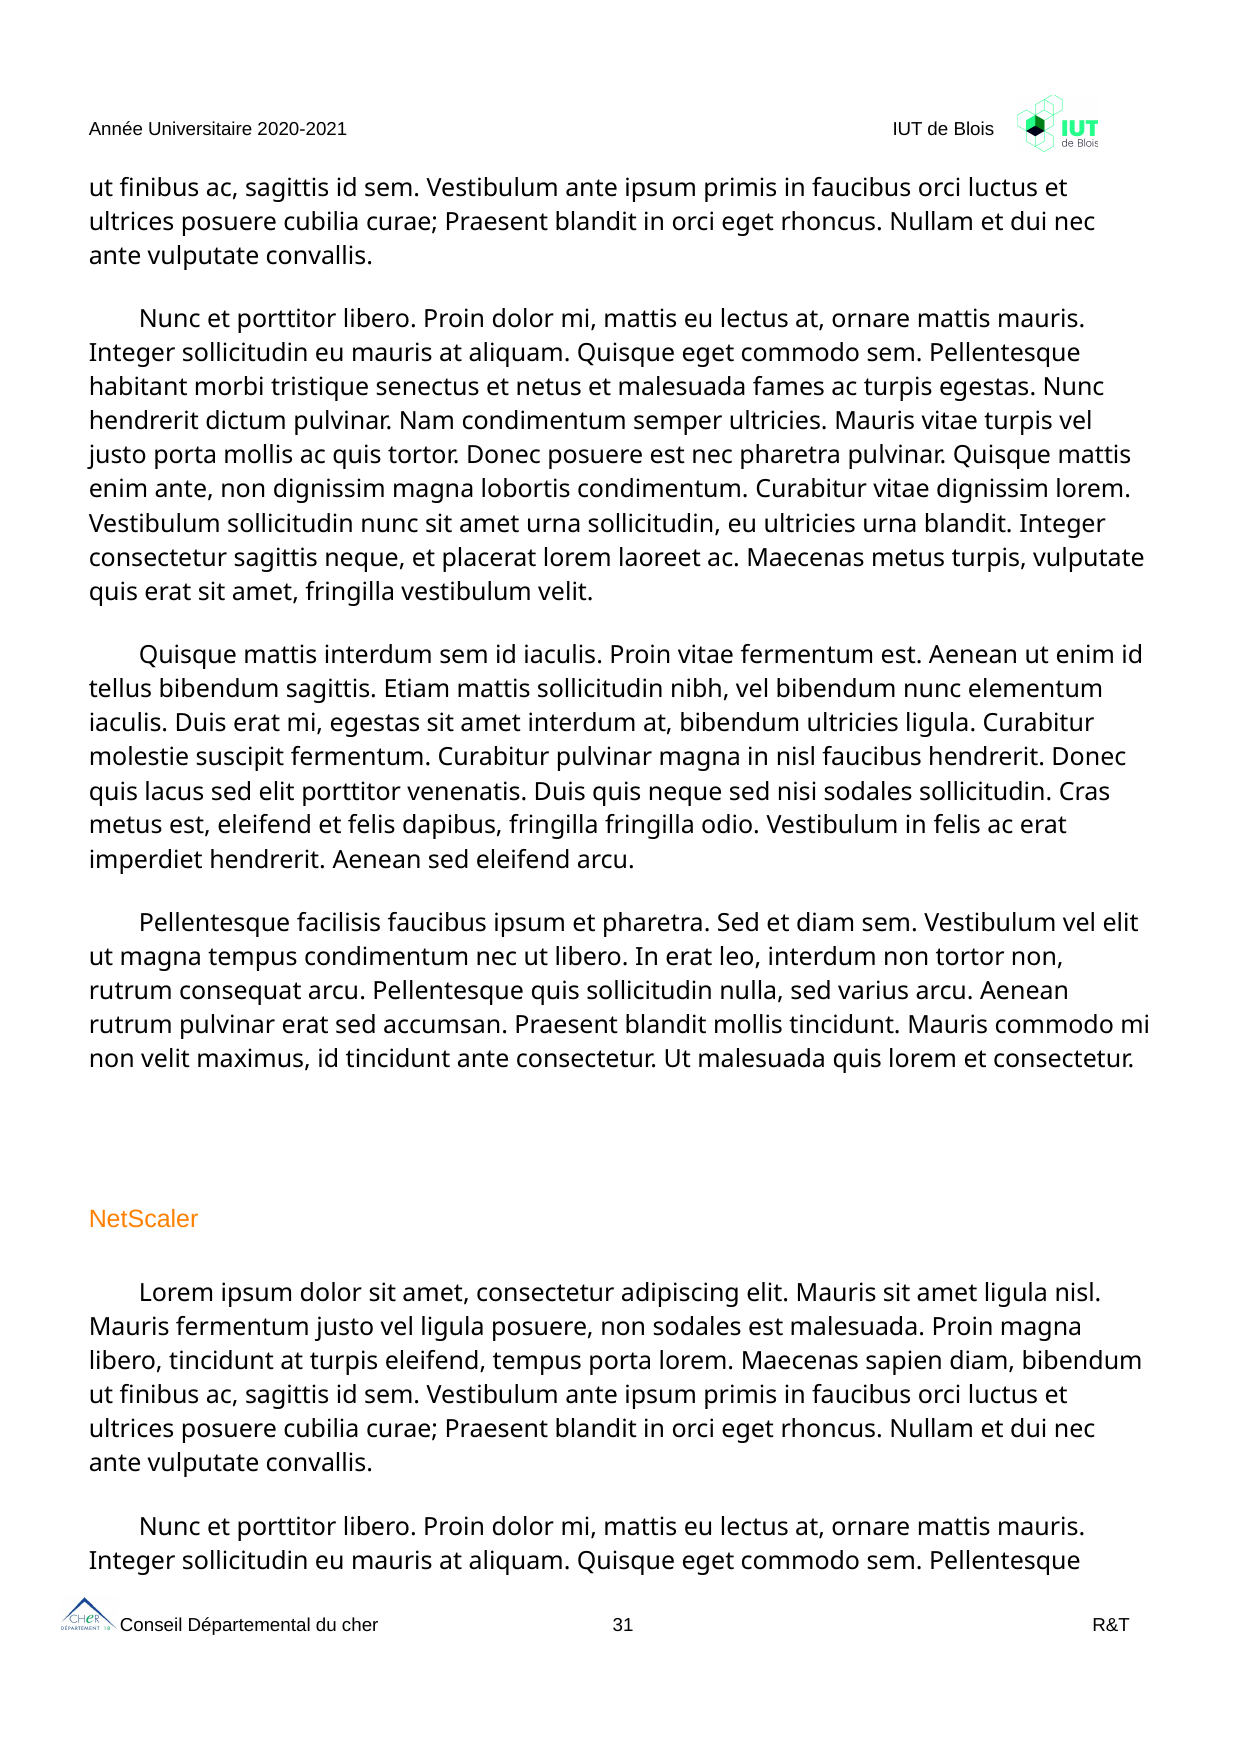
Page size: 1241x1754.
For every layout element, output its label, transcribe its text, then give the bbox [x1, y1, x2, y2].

text Nunc et porttitor libero. Proin dolor mi, mattis eu lectus at, ornare mattis mauris. Integer sollicitudin eu mauris at aliquam. Quisque eget commodo sem. Pellentesque [88, 1509, 1152, 1577]
text Nunc et porttitor libero. Proin dolor mi, mattis eu lectus at, ornare mattis mauris. Integer sollicitudin eu mauris at aliquam. Quisque eget commodo sem. Pellentesque habitant morbi tristique senectus et netus et malesuada fames ac turpis egestas. Nunc hendrerit dictum pulvinar. Nam condimentum semper ultricies. Mauris vitae turpis vel justo porta mollis ac quis tortor. Donec posuere est nec pharetra pulvinar. Quisque mattis enim ante, non dignissim magna lobortis condimentum. Curabitur vitae dignissim lorem. Vestibulum sollicitudin nunc sit amet urna sollicitudin, eu ultricies urna blandit. Integer consectetur sagittis neque, et placerat lorem laoreet ac. Maecenas metus turpis, vulputate quis erat sit amet, fringilla vestibulum velit. [88, 301, 1152, 607]
text ut finibus ac, sagittis id sem. Vestibulum ante ipsum primis in faucibus orci luctus et ultrices posuere cubilia curae; Praesent blandit in orci eget rhoncus. Nullam et dui nec ante vulputate convallis. [88, 169, 1152, 271]
text Lorem ipsum dolor sit amet, consectetur adipiscing elit. Mauris sit amet ligula nisl. Mauris fermentum justo vel ligula posuere, non sodales est malesuada. Proin magna libero, tincidunt at turpis eleifend, tempus porta lorem. Maecenas sapien diam, bibendum ut finibus ac, sagittis id sem. Vestibulum ante ipsum primis in faucibus orci luctus et ultrices posuere cubilia curae; Praesent blandit in orci eget rhoncus. Nullam et dui nec ante vulputate convallis. [88, 1275, 1152, 1479]
picture [61, 1597, 118, 1630]
subtitle NetScaler [88, 1204, 1152, 1233]
picture [1017, 95, 1098, 152]
text Pellentesque facilisis faucibus ipsum et pharetra. Sed et diam sem. Vestibulum vel elit ut magna tempus condimentum nec ut libero. In erat leo, interdum non tortor non, rutrum consequat arcu. Pellentesque quis sollicitudin nulla, sed varius arcu. Aenean rutrum pulvinar erat sed accumsan. Praesent blandit mollis tincidunt. Mauris commodo mi non velit maximus, id tincidunt ante consectetur. Ut malesuada quis lorem et consectetur. [88, 905, 1152, 1075]
text Quisque mattis interdum sem id iaculis. Proin vitae fermentum est. Aenean ut enim id tellus bibendum sagittis. Etiam mattis sollicitudin nibh, vel bibendum nunc elementum iaculis. Duis erat mi, egestas sit amet interdum at, bibendum ultricies ligula. Curabitur molestie suscipit fermentum. Curabitur pulvinar magna in nisl faucibus hendrerit. Donec quis lacus sed elit porttitor venenatis. Duis quis neque sed nisi sodales sollicitudin. Cras metus est, eleifend et felis dapibus, fringilla fringilla odio. Vestibulum in felis ac erat imperdiet hendrerit. Aenean sed eleifend arcu. [88, 637, 1152, 875]
